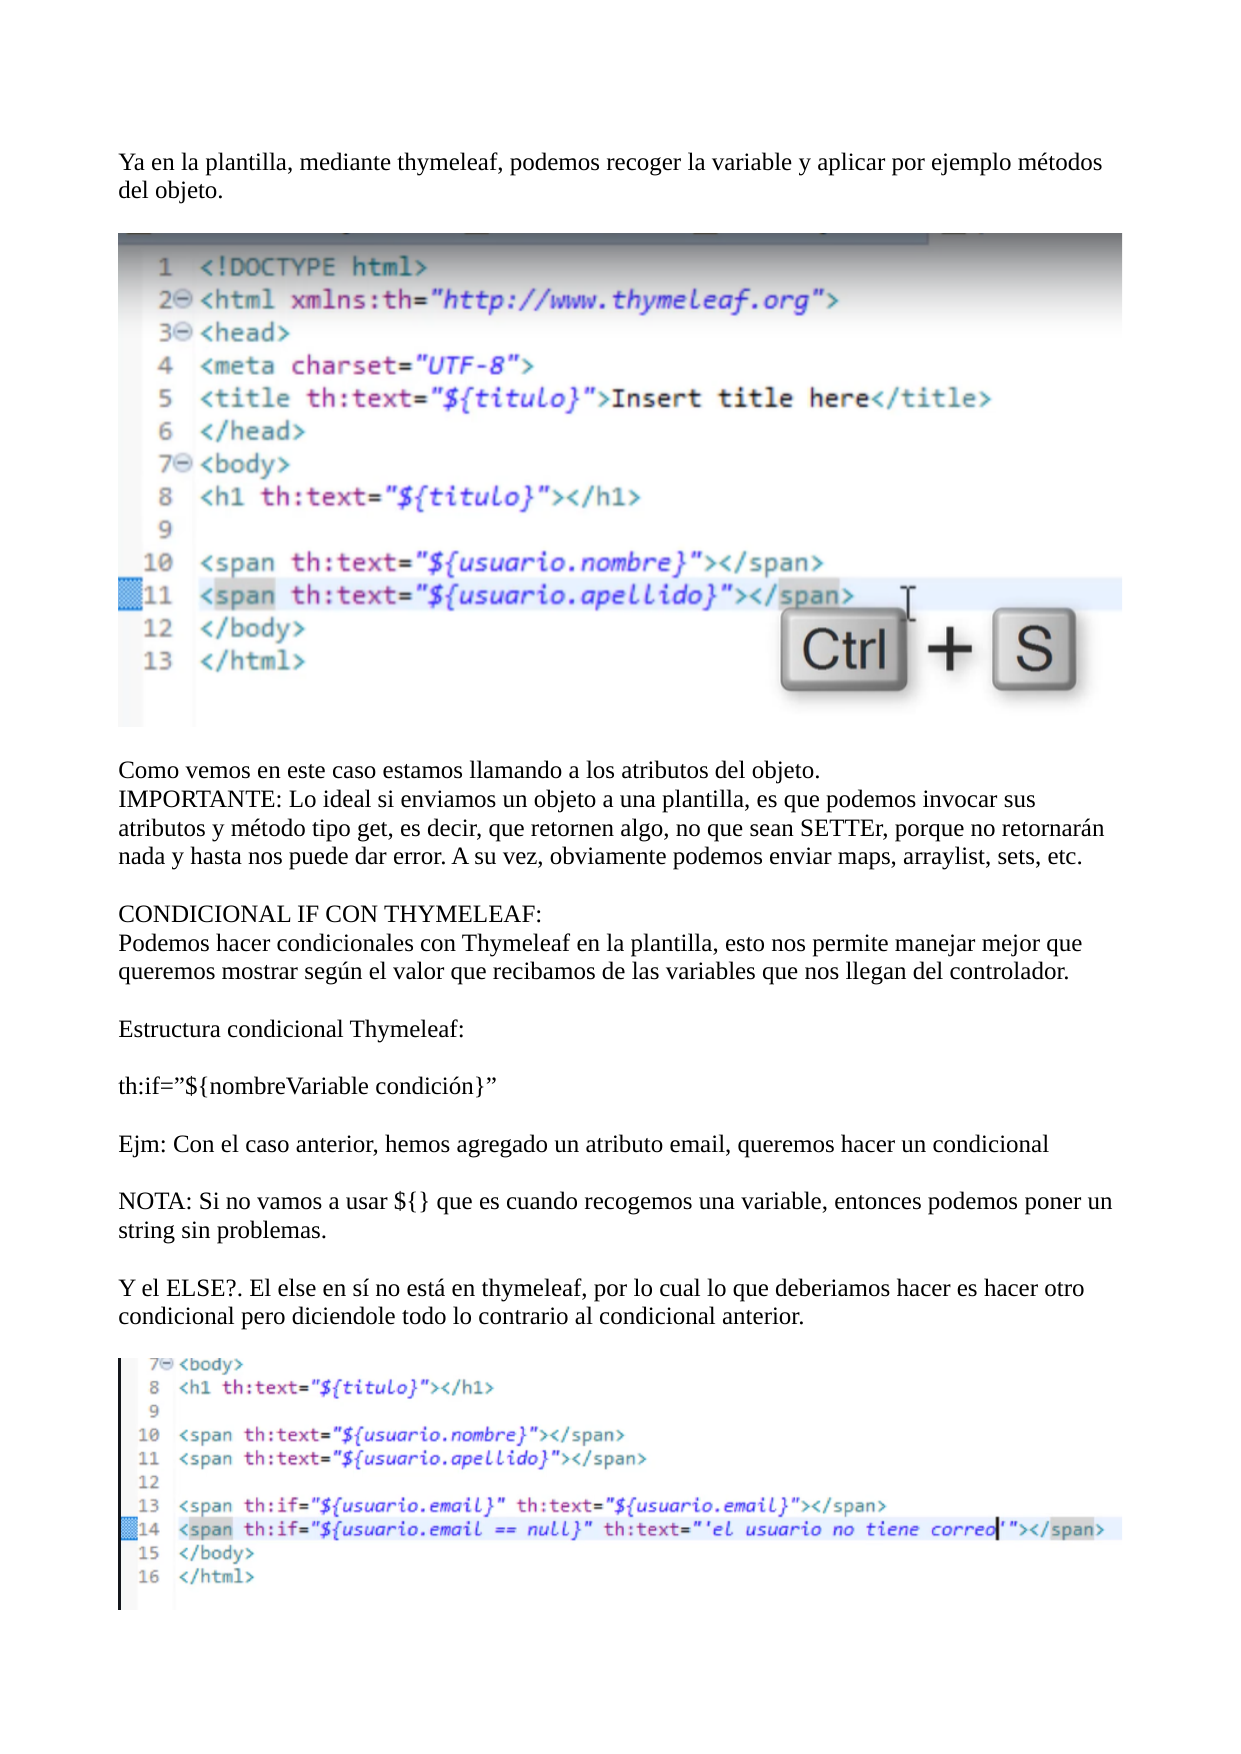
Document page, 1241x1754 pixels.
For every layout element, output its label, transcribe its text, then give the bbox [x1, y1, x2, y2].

text Y el ELSE?. El else en sí no está en thymeleaf, por lo cual lo que deberiamos hacer es hacer otro condicional pero diciendole todo lo contrario al condicional anterior. [118, 1273, 1122, 1330]
text Como vemos en este caso estamos llamando a los atributos del objeto. [118, 755, 1122, 784]
text th:if=”${nombreVariable condición}” [118, 1071, 1122, 1100]
text Podemos hacer condicionales con Thymeleaf en la plantilla, esto nos permite manejar mejor que queremos mostrar según el valor que recibamos de las variables que nos llegan del controlador. [118, 928, 1122, 985]
text NOTA: Si no vamos a usar ${} que es cuando recogemos una variable, entonces podemos poner un string sin problemas. [118, 1186, 1122, 1244]
text CONDICIONAL IF CON THYMELEAF: [118, 899, 1122, 928]
text Ejm: Con el caso anterior, hemos agregado un atributo email, queremos hacer un condicional [118, 1129, 1122, 1158]
text IMPORTANTE: Lo ideal si enviamos un objeto a una plantilla, es que podemos invocar sus atributos y método tipo get, es decir, que retornen algo, no que sean SETTEr, porque no retornarán nada y hasta nos puede dar error. A su vez, obviamente podemos enviar maps, arraylist, sets, etc. [118, 784, 1122, 870]
text Estructura condicional Thymeleaf: [118, 1014, 1122, 1043]
text Ya en la plantilla, mediante thymeleaf, podemos recoger la variable y aplicar por ejemplo métodos del objeto. [118, 147, 1122, 204]
